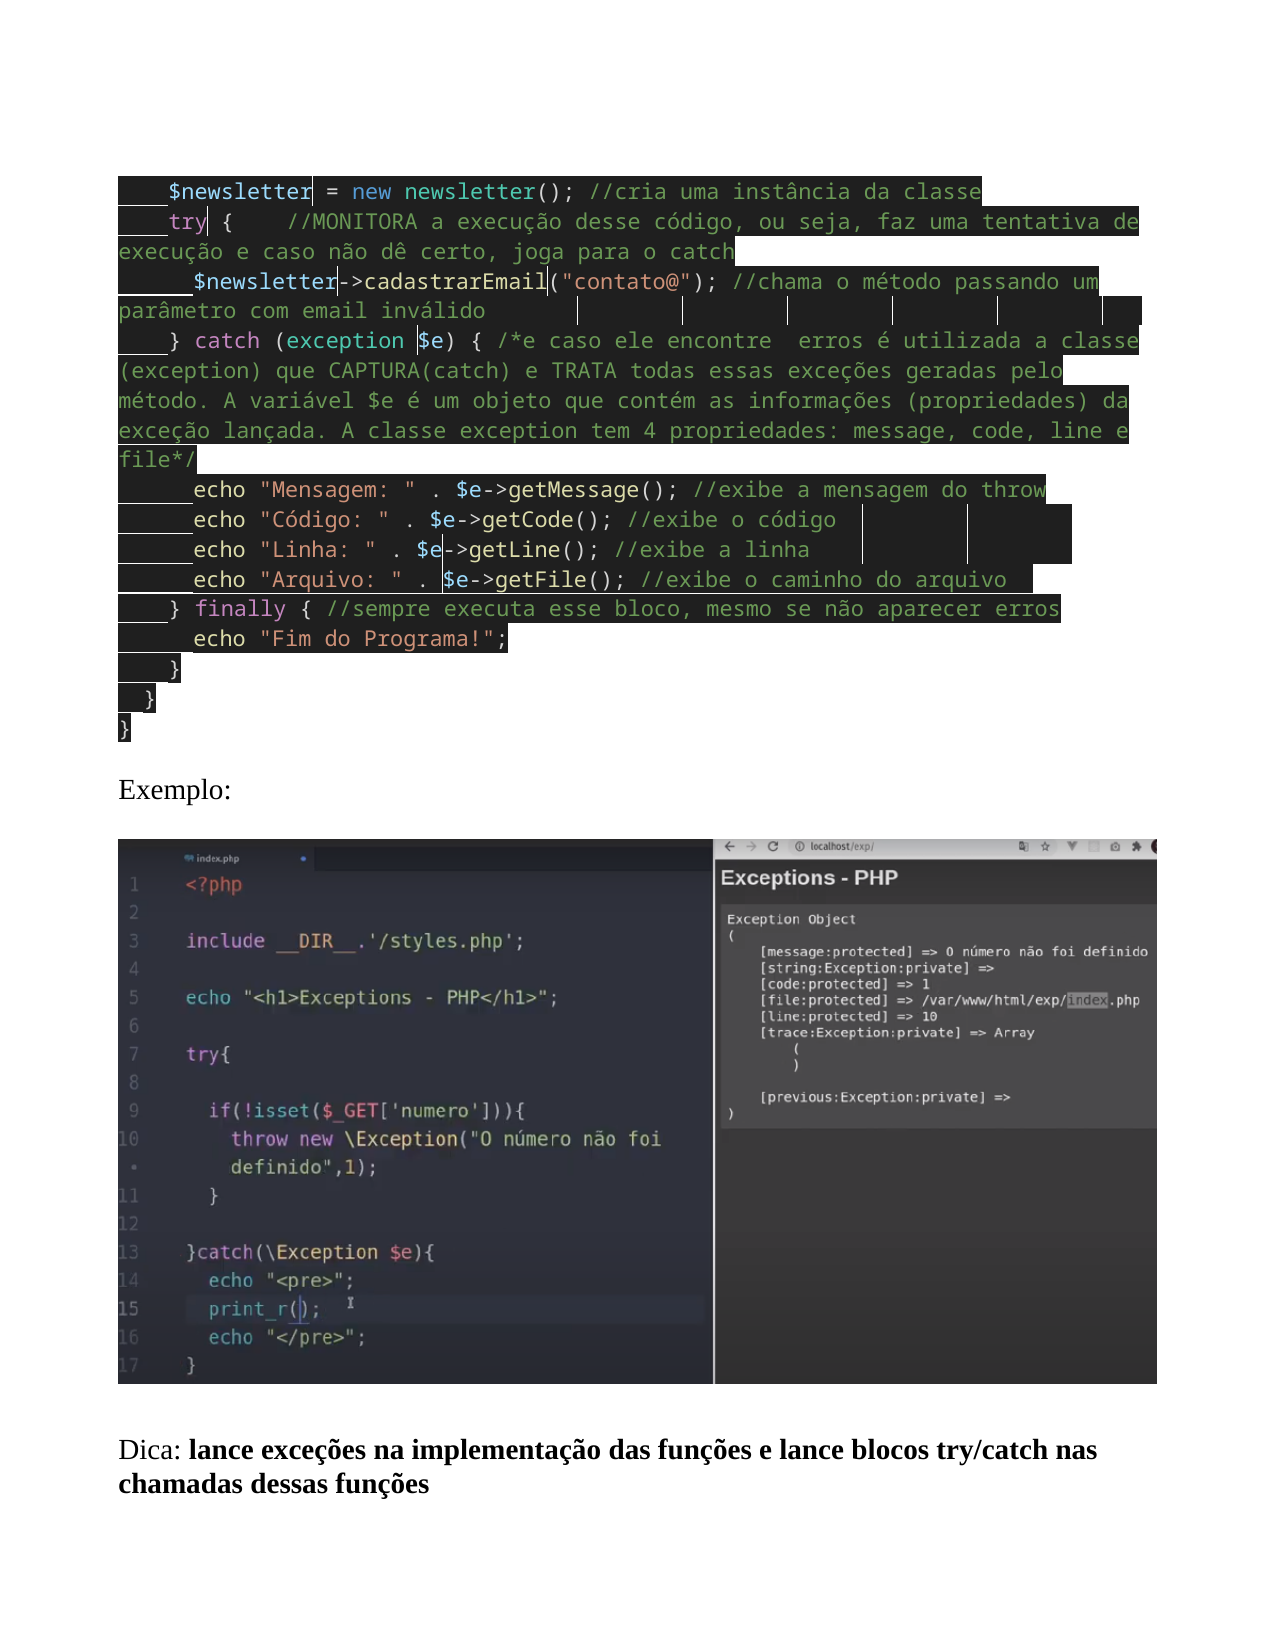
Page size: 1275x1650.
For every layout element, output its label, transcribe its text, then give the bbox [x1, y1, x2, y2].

text echo "Código: " . $e->getCode(); //exibe o código [118, 504, 1157, 534]
text $newsletter = new newsletter(); //cria uma instância da classe [118, 176, 1157, 206]
text } [118, 713, 1157, 742]
text } finally { //sempre executa esse bloco, mesmo se não aparecer erros [118, 593, 1157, 623]
text $newsletter->cadastrarEmail("contato@"); //chama o método passando um parâmetro com email inválido [118, 266, 1157, 325]
picture [118, 839, 1157, 1384]
text } [118, 683, 1157, 713]
text echo "Fim do Programa!"; [118, 623, 1157, 653]
text echo "Arquivo: " . $e->getFile(); //exibe o caminho do arquivo [118, 564, 1157, 593]
text } catch (exception $e) { /*e caso ele encontre erros é utilizada a classe (exception) que CAPTURA(catch) e TRATA todas essas exceções geradas pelo método. A variável $e é um objeto que contém as informações (propriedades) da exceção lançada. A classe exception tem 4 propriedades: message, code, line e file*/ [118, 325, 1157, 474]
text Dica: lance exceções na implementação das funções e lance blocos try/catch nas chamadas dessas funções [118, 1432, 1157, 1499]
text try { //MONITORA a execução desse código, ou seja, faz uma tentativa de execução e caso não dê certo, joga para o catch [118, 206, 1157, 266]
text } [118, 653, 1157, 683]
text Exemplo: [118, 772, 1157, 839]
text echo "Mensagem: " . $e->getMessage(); //exibe a mensagem do throw [118, 474, 1157, 504]
text echo "Linha: " . $e->getLine(); //exibe a linha [118, 534, 1157, 564]
